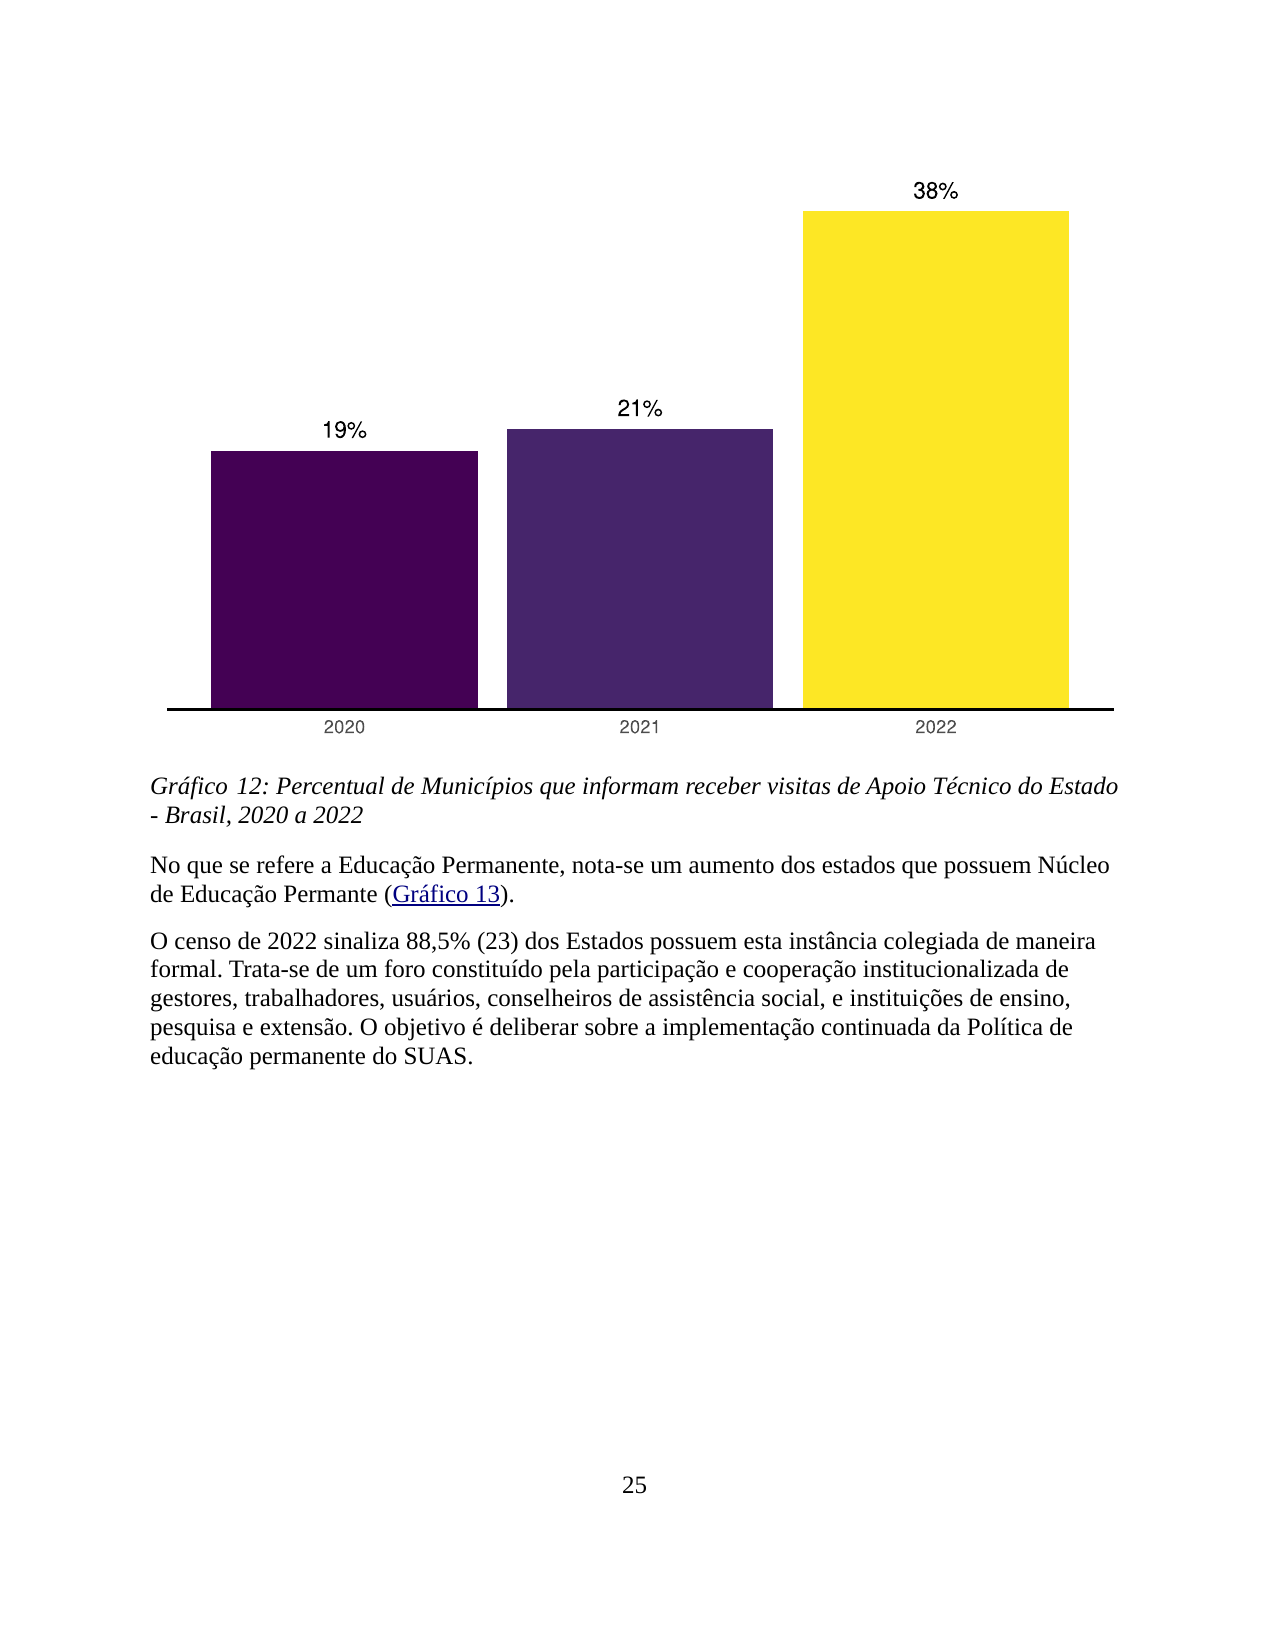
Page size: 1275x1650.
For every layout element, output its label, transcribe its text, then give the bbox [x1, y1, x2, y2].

table_header Gráfico 12: Percentual de Municípios que informam receber visitas de Apoio Técnico do Estado - Brasil, 2020 a 2022 [150, 751, 1125, 841]
text No que se refere a Educação Permanente, nota-se um aumento dos estados que possuem Núcleo de Educação Permante (Gráfico 13). [150, 850, 1125, 908]
text O censo de 2022 sinaliza 88,5% (23) dos Estados possuem esta instância colegiada de maneira formal. Trata-se de um foro constituído pela participação e cooperação institucionalizada de gestores, trabalhadores, usuários, conselheiros de assistência social, e instituições de ensino, pesquisa e extensão. O objetivo é deliberar sobre a implementação continuada da Política de educação permanente do SUAS. [150, 926, 1125, 1069]
